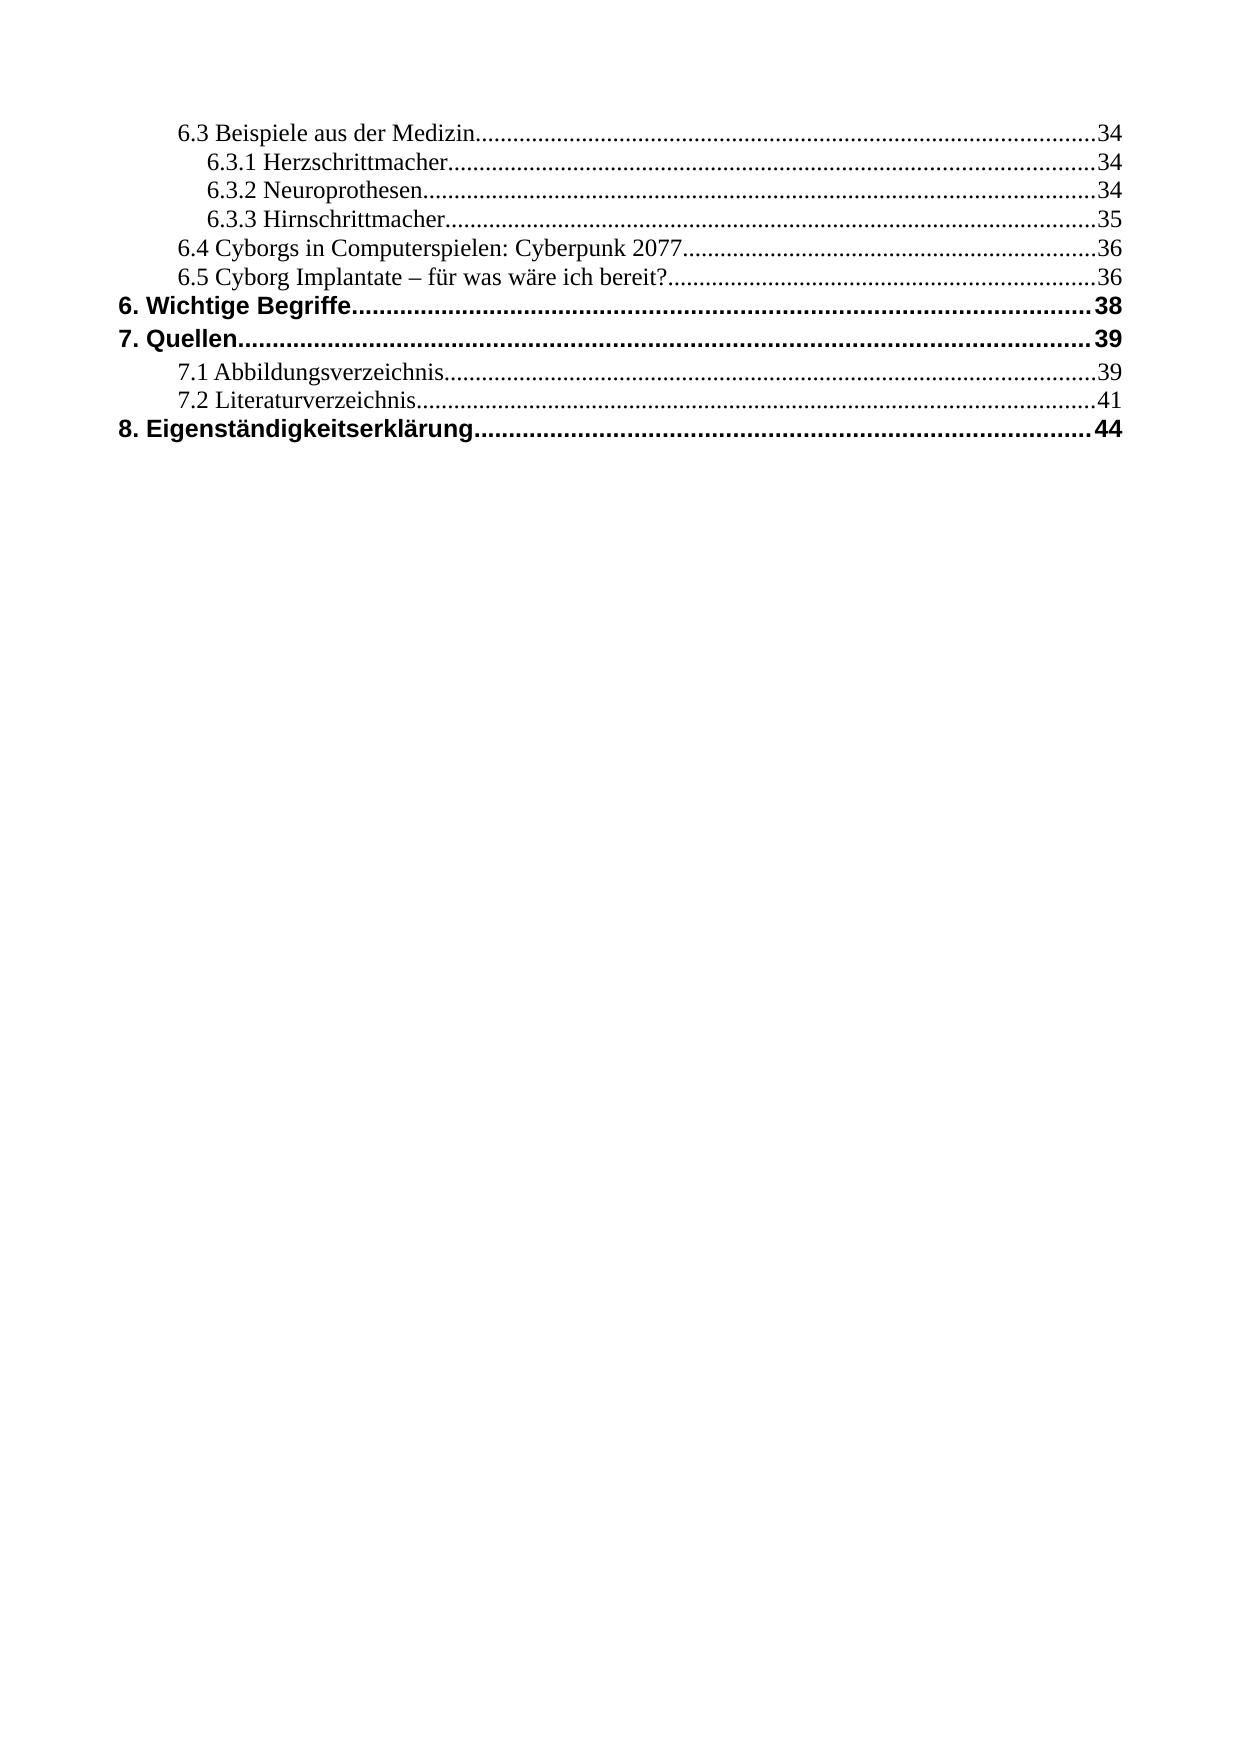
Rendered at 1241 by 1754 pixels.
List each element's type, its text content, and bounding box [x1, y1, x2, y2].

text 7.2 Literaturverzeichnis 41 [177, 385, 1122, 414]
text 6.3.3 Hirnschrittmacher 35 [207, 204, 1122, 233]
text 7.1 Abbildungsverzeichnis 39 [177, 357, 1122, 385]
text 6. Wichtige Begriffe 38 [118, 291, 1122, 319]
text 6.3.1 Herzschrittmacher 34 [207, 147, 1122, 176]
text 6.3 Beispiele aus der Medizin 34 [177, 118, 1122, 147]
text 6.5 Cyborg Implantate – für was wäre ich bereit? 36 [177, 262, 1122, 291]
text 6.4 Cyborgs in Computerspielen: Cyberpunk 2077 36 [177, 233, 1122, 262]
text 6.3.2 Neuroprothesen 34 [207, 176, 1122, 204]
text 8. Eigenständigkeitserklärung 44 [118, 414, 1122, 443]
text 7. Quellen 39 [118, 324, 1122, 352]
